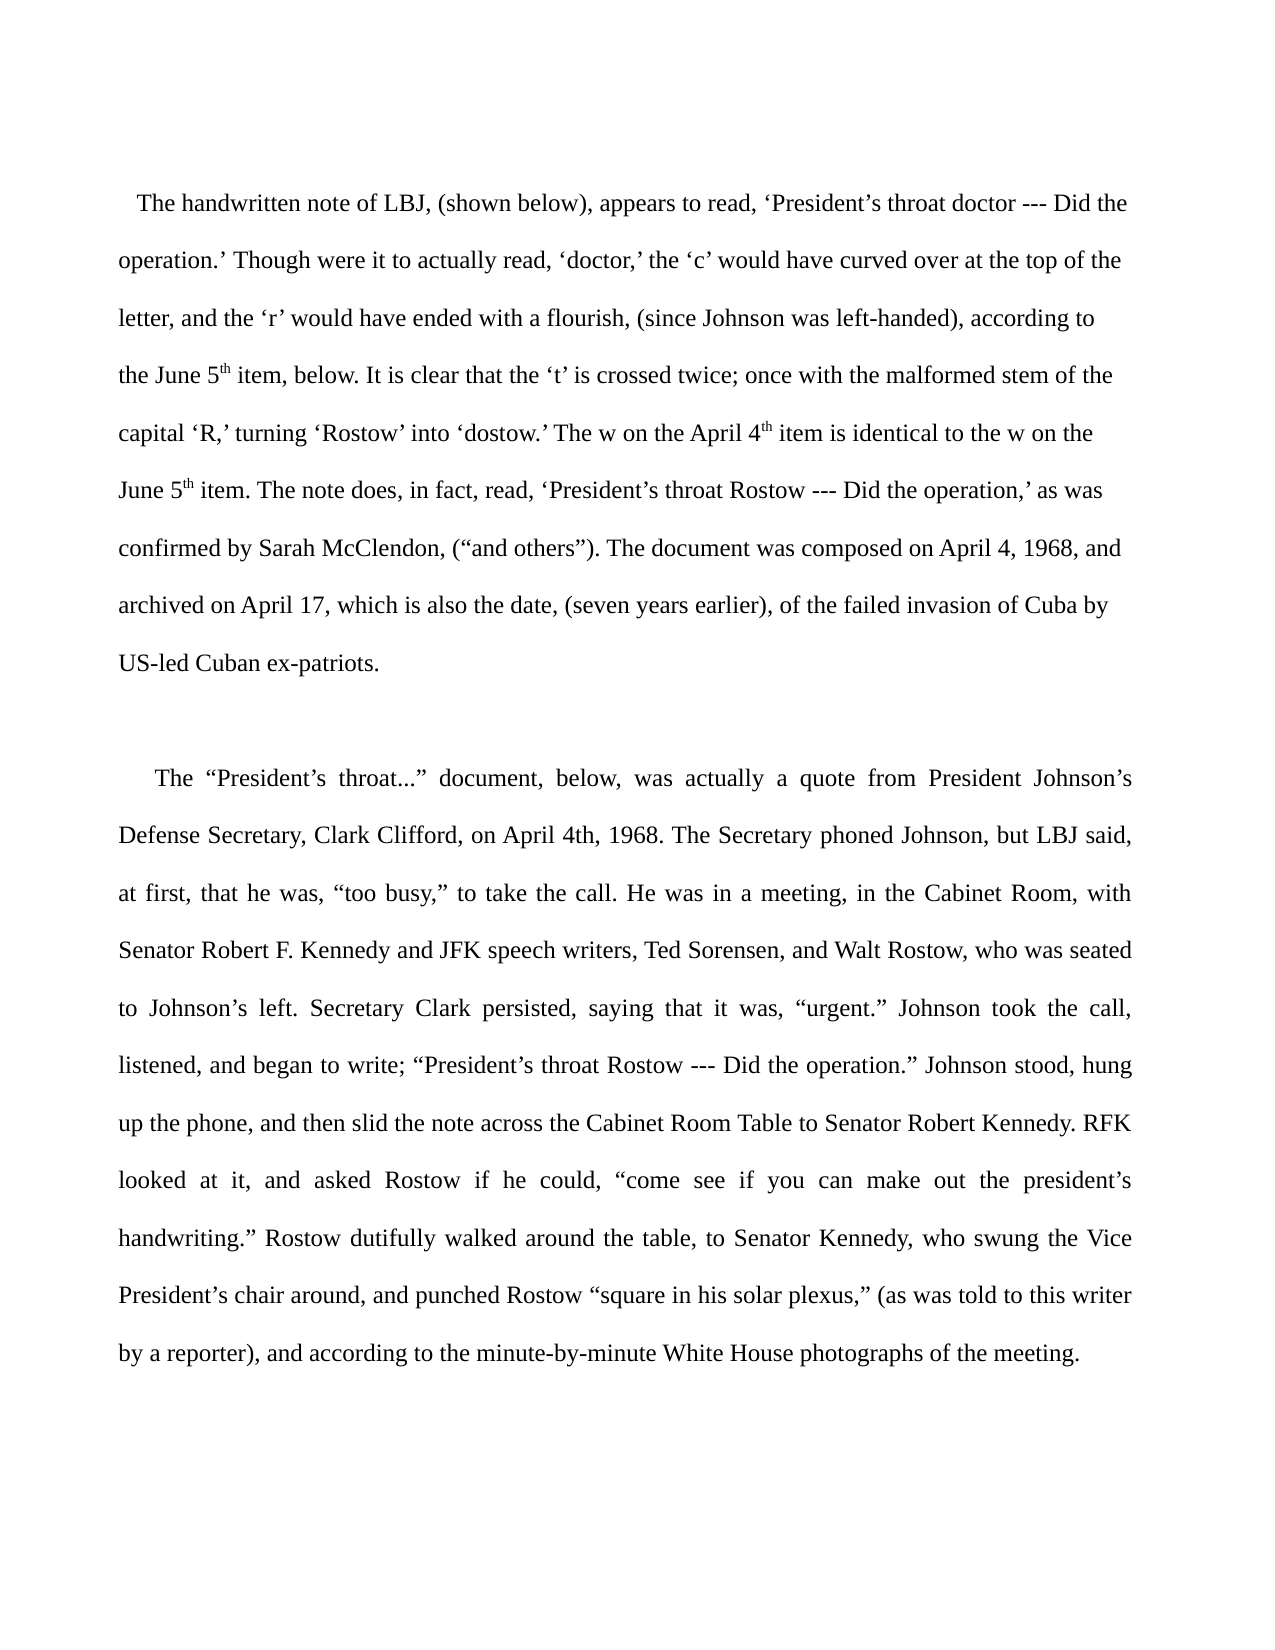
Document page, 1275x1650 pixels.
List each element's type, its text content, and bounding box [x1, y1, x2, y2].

text letter, and the ‘r’ would have ended with a flourish, (since Johnson was left-handed), according to [118, 303, 1133, 332]
text The handwritten note of LBJ, (shown below), appears to read, ‘President’s throat doctor --- Did the [118, 188, 1133, 217]
text The “President’s throat...” document, below, was actually a quote from President Johnson’s Defense Secretary, Clark Clifford, on April 4th, 1968. The Secretary phoned Johnson, but LBJ said, at first, that he was, “too busy,” to take the call. He was in a meeting, in the Cabinet Room, with Senator Robert F. Kennedy and JFK speech writers, Ted Sorensen, and Walt Rostow, who was seated to Johnson’s left. Secretary Clark persisted, saying that it was, “urgent.” Johnson took the call, listened, and began to write; “President’s throat Rostow --- Did the operation.” Johnson stood, hung up the phone, and then slid the note across the Cabinet Room Table to Senator Robert Kennedy. RFK looked at it, and asked Rostow if he could, “come see if you can make out the president’s handwriting.” Rostow dutifully walked around the table, to Senator Kennedy, who swung the Vice President’s chair around, and punched Rostow “square in his solar plexus,” (as was told to this writer by a reporter), and according to the minute-by-minute White House photographs of the meeting. [118, 763, 1133, 1367]
text June 5th item. The note does, in fact, read, ‘President’s throat Rostow --- Did the operation,’ as was [118, 475, 1133, 504]
text US-led Cuban ex-patriots. [118, 648, 1133, 677]
text the June 5th item, below. It is clear that the ‘t’ is crossed twice; once with the malformed stem of the [118, 360, 1133, 389]
text confirmed by Sarah McClendon, (“and others”). The document was composed on April 4, 1968, and [118, 533, 1133, 562]
text archived on April 17, which is also the date, (seven years earlier), of the failed invasion of Cuba by [118, 590, 1133, 619]
text operation.’ Though were it to actually read, ‘doctor,’ the ‘c’ would have curved over at the top of the [118, 245, 1133, 274]
text capital ‘R,’ turning ‘Rostow’ into ‘dostow.’ The w on the April 4th item is identical to the w on the [118, 418, 1133, 447]
